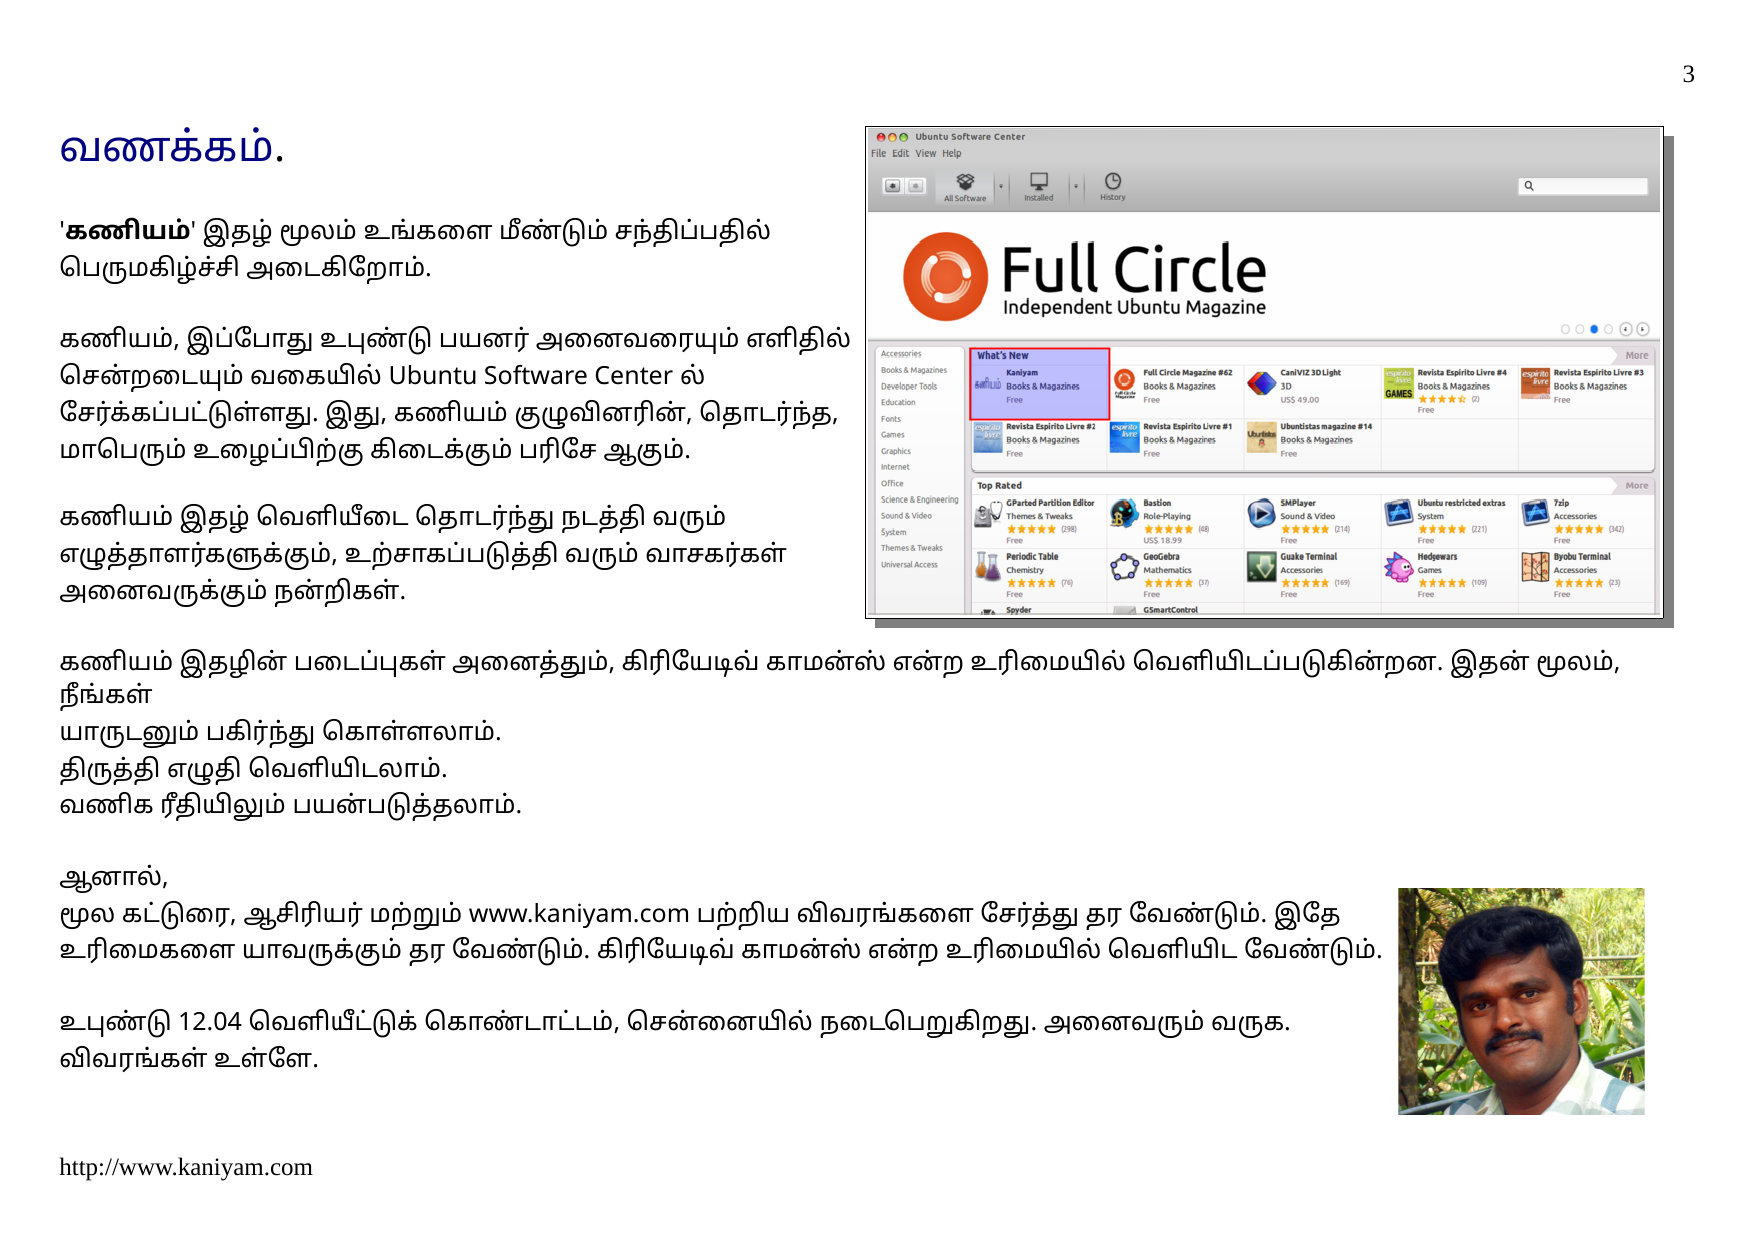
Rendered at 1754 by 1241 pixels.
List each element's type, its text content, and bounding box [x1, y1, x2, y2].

text ஆனால், [59, 858, 1695, 895]
picture [868, 128, 1660, 615]
text திருத்தி எழுதி வெளியிடலாம். [59, 750, 1695, 787]
picture [1398, 888, 1645, 1115]
text வணக்கம். [59, 117, 1695, 179]
text 'கணியம்' இதழ் மூலம் உங்களை மீண்டும் சந்திப்பதில் பெருமகிழ்ச்சி அடைகிறோம். [59, 213, 865, 287]
text மூல கட்டுரை, ஆசிரியர் மற்றும் www.kaniyam.com பற்றிய விவரங்களை சேர்த்து தர வேண்டும். இதே உரிமைகளை யாவருக்கும் தர வேண்டும். கிரியேடிவ் காமன்ஸ் என்ற உரிமையில் வெளியிட வேண்டும். [59, 895, 1398, 969]
text வணிக ரீதியிலும் பயன்படுத்தலாம். [59, 787, 1695, 824]
text கணியம், இப்போது உபுண்டு பயனர் அனைவரையும் எளிதில் சென்றடையும் வகையில் Ubuntu Software Center ல் சேர்க்கப்பட்டுள்ளது. இது, கணியம் குழுவினரின், தொடர்ந்த, மாபெரும் உழைப்பிற்கு கிடைக்கும் பரிசே ஆகும். [59, 321, 865, 469]
text [1645, 895, 1695, 969]
text கணியம் இதழ் வெளியீடை தொடர்ந்து நடத்தி வரும் எழுத்தாளர்களுக்கும், உற்சாகப்படுத்தி வரும் வாசகர்கள் அனைவருக்கும் நன்றிகள். [59, 503, 865, 609]
text யாருடனும் பகிர்ந்து கொள்ளலாம். [59, 713, 1695, 750]
text கணியம் இதழின் படைப்புகள் அனைத்தும், கிரியேடிவ் காமன்ஸ் என்ற உரிமையில் வெளியிடப்படுகின்றன. இதன் மூலம், நீங்கள் [59, 644, 1695, 713]
text உபுண்டு 12.04 வெளியீட்டுக் கொண்டாட்டம், சென்னையில் நடைபெறுகிறது. அனைவரும் வருக. விவரங்கள் உள்ளே. [59, 1003, 1398, 1077]
text [866, 127, 1663, 618]
text [1645, 1003, 1695, 1077]
text [1674, 213, 1695, 287]
